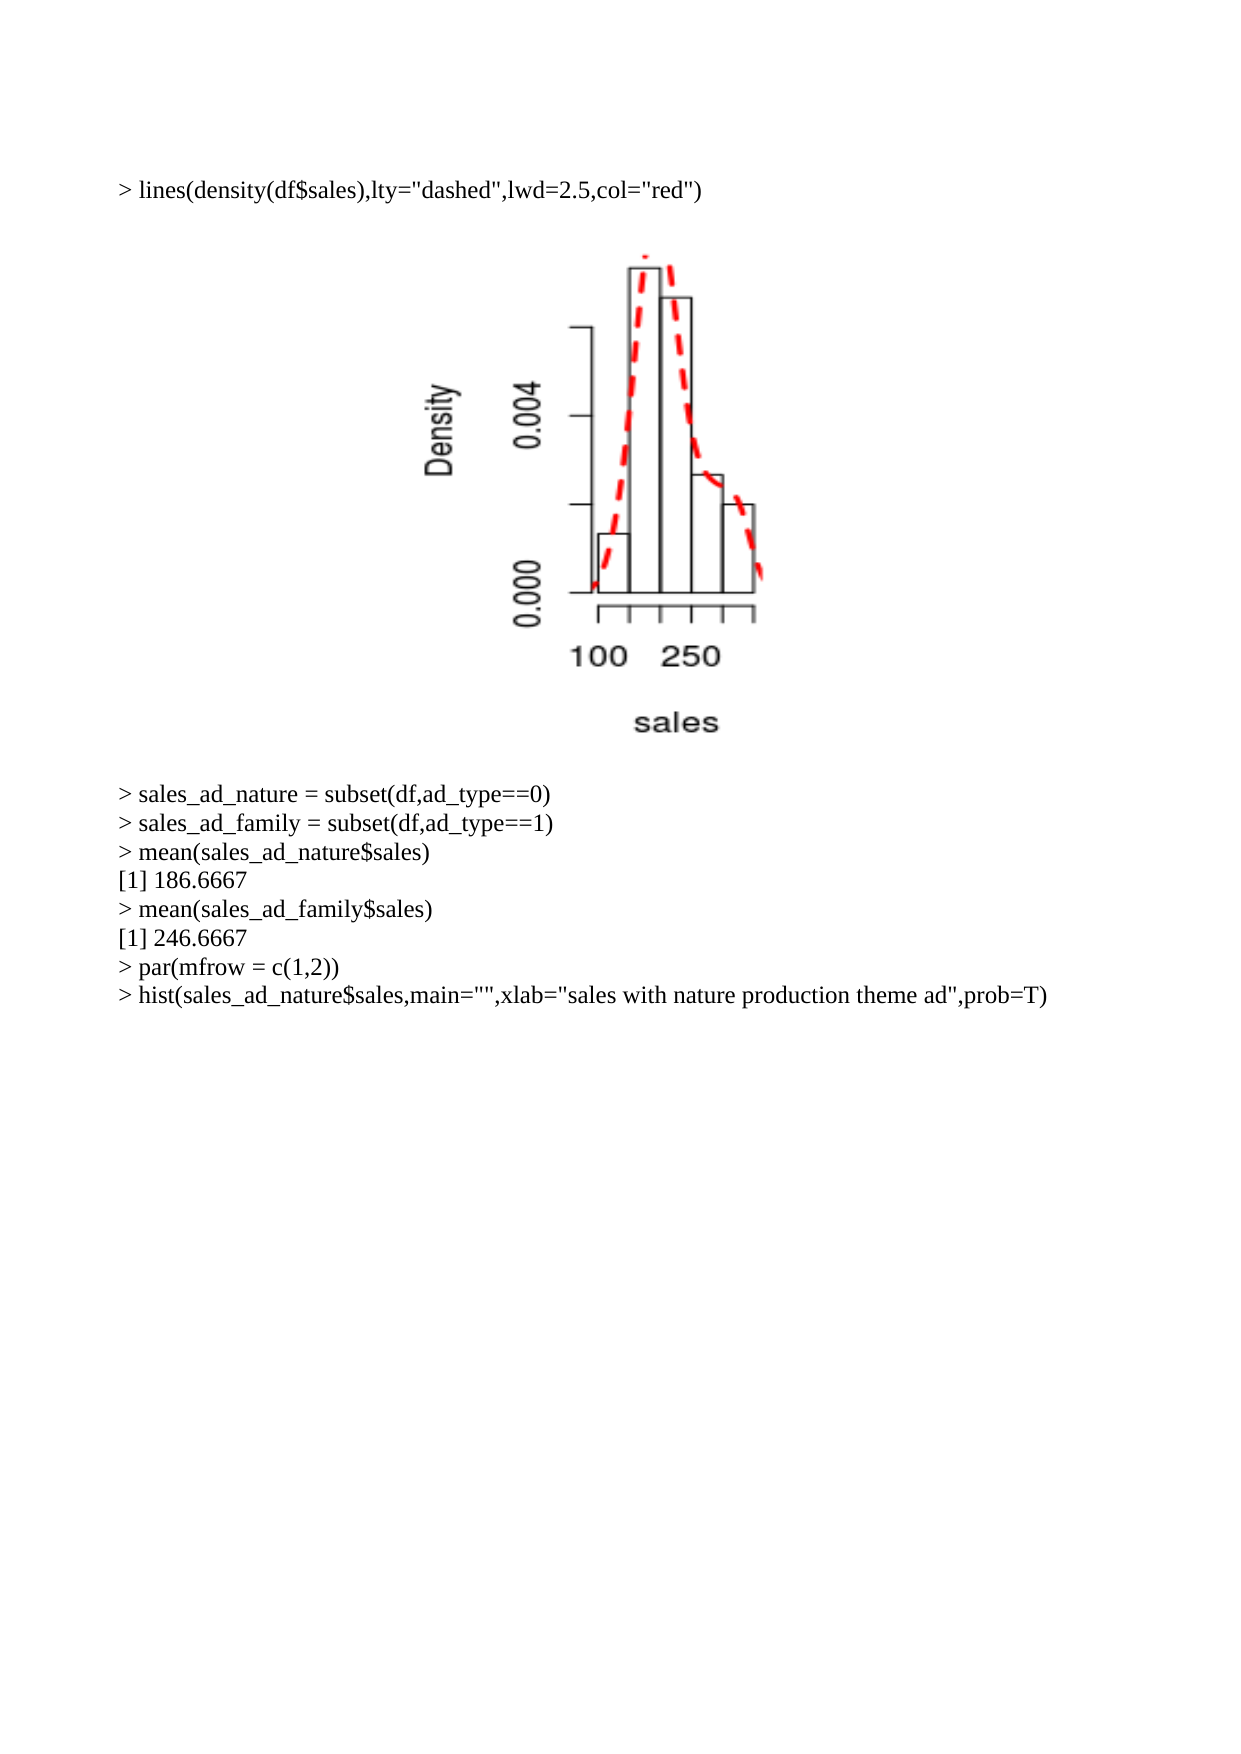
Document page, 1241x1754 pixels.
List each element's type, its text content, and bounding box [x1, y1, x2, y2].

text > mean(sales_ad_family$sales) [118, 894, 1122, 923]
text [1] 246.6667 [118, 923, 1122, 952]
text > lines(density(df$sales),lty="dashed",lwd=2.5,col="red") [118, 176, 1122, 204]
text > mean(sales_ad_nature$sales) [118, 837, 1122, 866]
text > hist(sales_ad_nature$sales,main="",xlab="sales with nature production theme ad",prob=T) [118, 981, 1122, 1009]
text > sales_ad_family = subset(df,ad_type==1) [118, 808, 1122, 837]
text [1] 186.6667 [118, 866, 1122, 894]
text > sales_ad_nature = subset(df,ad_type==0) [118, 779, 1122, 808]
picture [414, 211, 961, 776]
text > par(mfrow = c(1,2)) [118, 952, 1122, 981]
